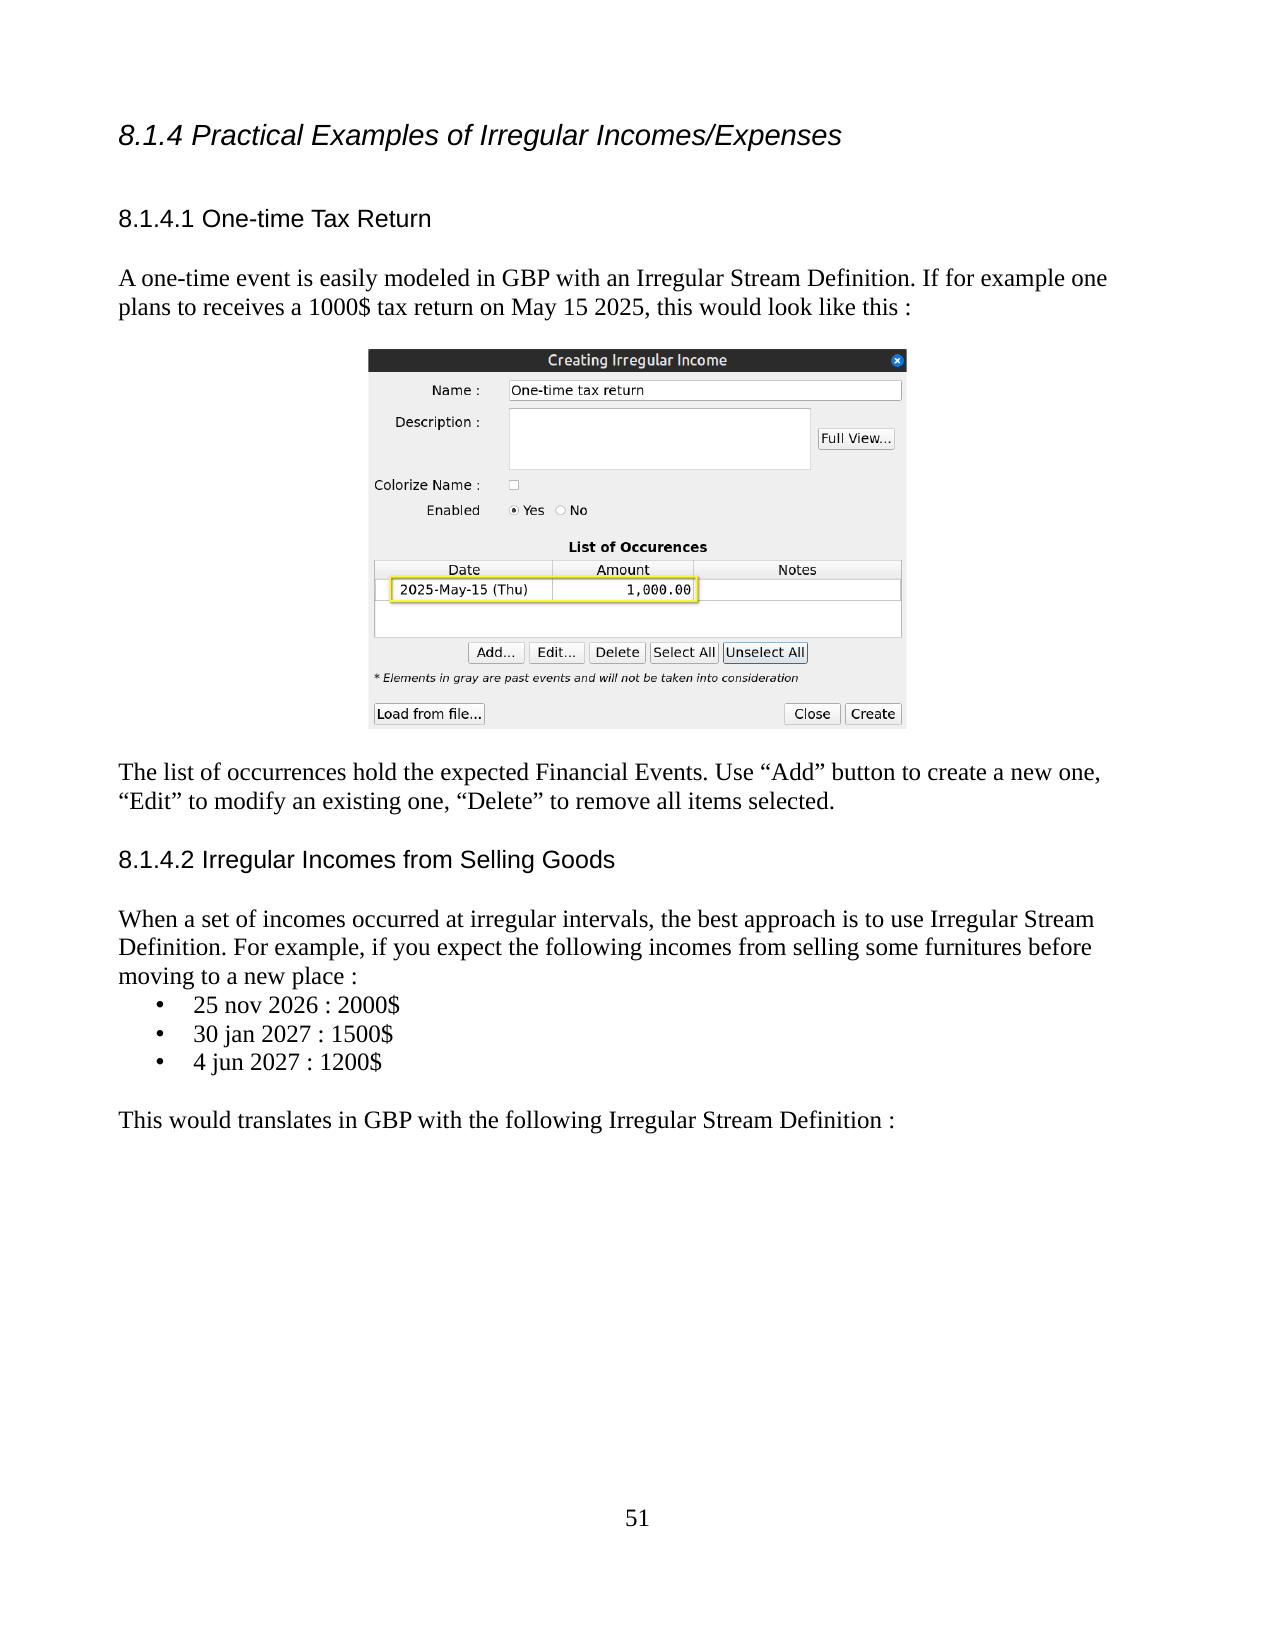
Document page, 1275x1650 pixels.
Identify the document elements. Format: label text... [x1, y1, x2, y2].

text A one-time event is easily modeled in GBP with an Irregular Stream Definition. If for example one plans to receives a 1000$ tax return on May 15 2025, this would look like this : [118, 263, 1157, 320]
subtitle Irregular Incomes from Selling Goods [118, 845, 1157, 874]
text When a set of incomes occurred at irregular intervals, the best approach is to use Irregular Stream Definition. For example, if you expect the following incomes from selling some furnitures before moving to a new place : [118, 904, 1157, 990]
subtitle One-time Tax Return [118, 204, 1157, 233]
text The list of occurrences hold the expected Financial Events. Use “Add” button to create a new one, “Edit” to modify an existing one, “Delete” to remove all items selected. [118, 757, 1157, 815]
subtitle Practical Examples of Irregular Incomes/Expenses [118, 118, 1157, 152]
text This would translates in GBP with the following Irregular Stream Definition : [118, 1105, 1157, 1134]
picture [368, 349, 907, 729]
list 25 nov 2026 : 2000$ [156, 990, 1157, 1019]
list 4 jun 2027 : 1200$ [156, 1047, 1157, 1076]
list 30 jan 2027 : 1500$ [156, 1019, 1157, 1047]
